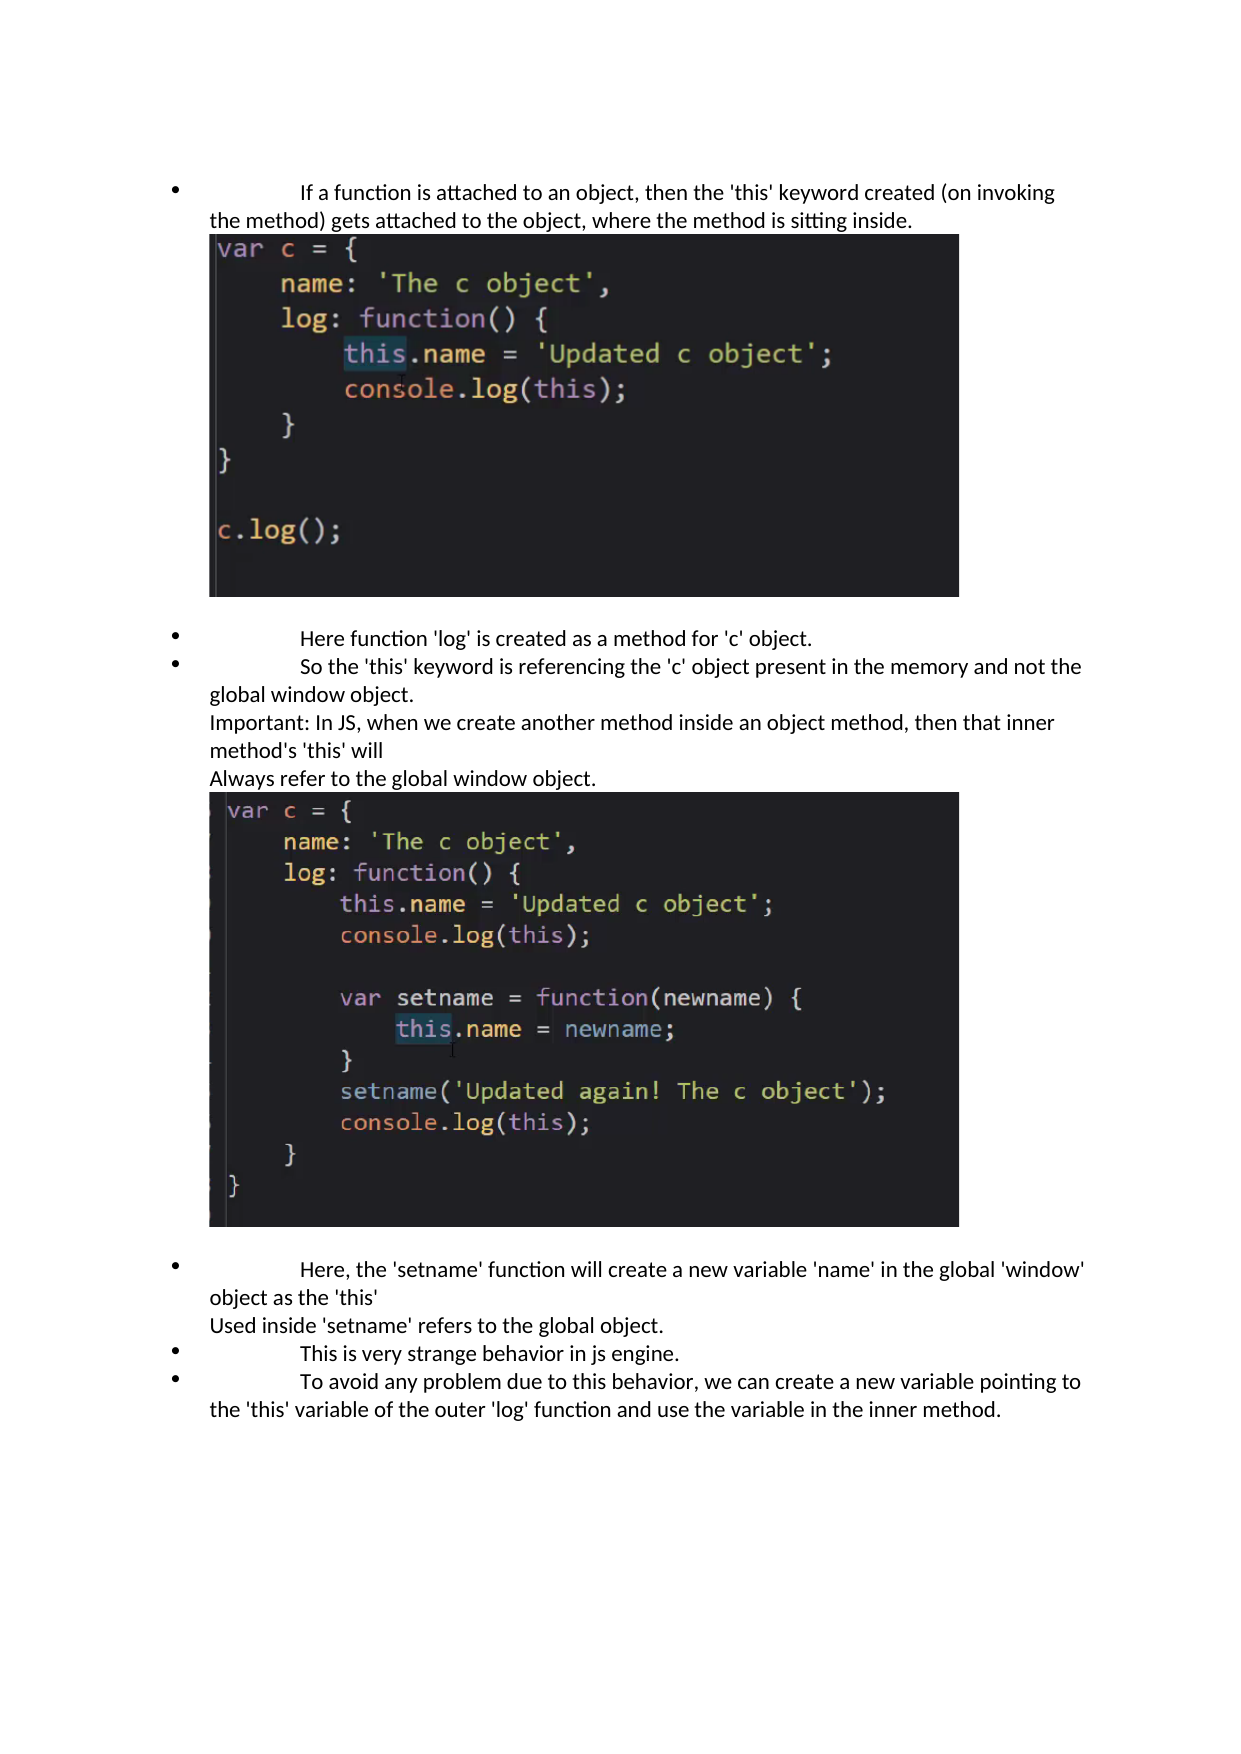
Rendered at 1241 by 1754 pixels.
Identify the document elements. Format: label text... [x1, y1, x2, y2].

list This is very strange behavior in js engine. [172, 1339, 1090, 1367]
text Used inside 'setname' refers to the global object. [209, 1311, 1090, 1339]
list To avoid any problem due to this behavior, we can create a new variable pointing to the 'this' variable of the outer 'log' function and use the variable in the inner method. [172, 1367, 1090, 1423]
picture [209, 792, 960, 1227]
text Always refer to the global window object. [209, 764, 1090, 792]
picture [209, 234, 960, 597]
list Here function 'log' is created as a method for 'c' object. [172, 624, 1090, 652]
list So the 'this' keyword is referencing the 'c' object present in the memory and not the global window object. [172, 652, 1090, 708]
text Important: In JS, when we create another method inside an object method, then that inner method's 'this' will [209, 708, 1090, 764]
list Here, the 'setname' function will create a new variable 'name' in the global 'window' object as the 'this' [172, 1255, 1090, 1311]
list If a function is attached to an object, then the 'this' keyword created (on invoking the method) gets attached to the object, where the method is sitting inside. [172, 178, 1090, 234]
